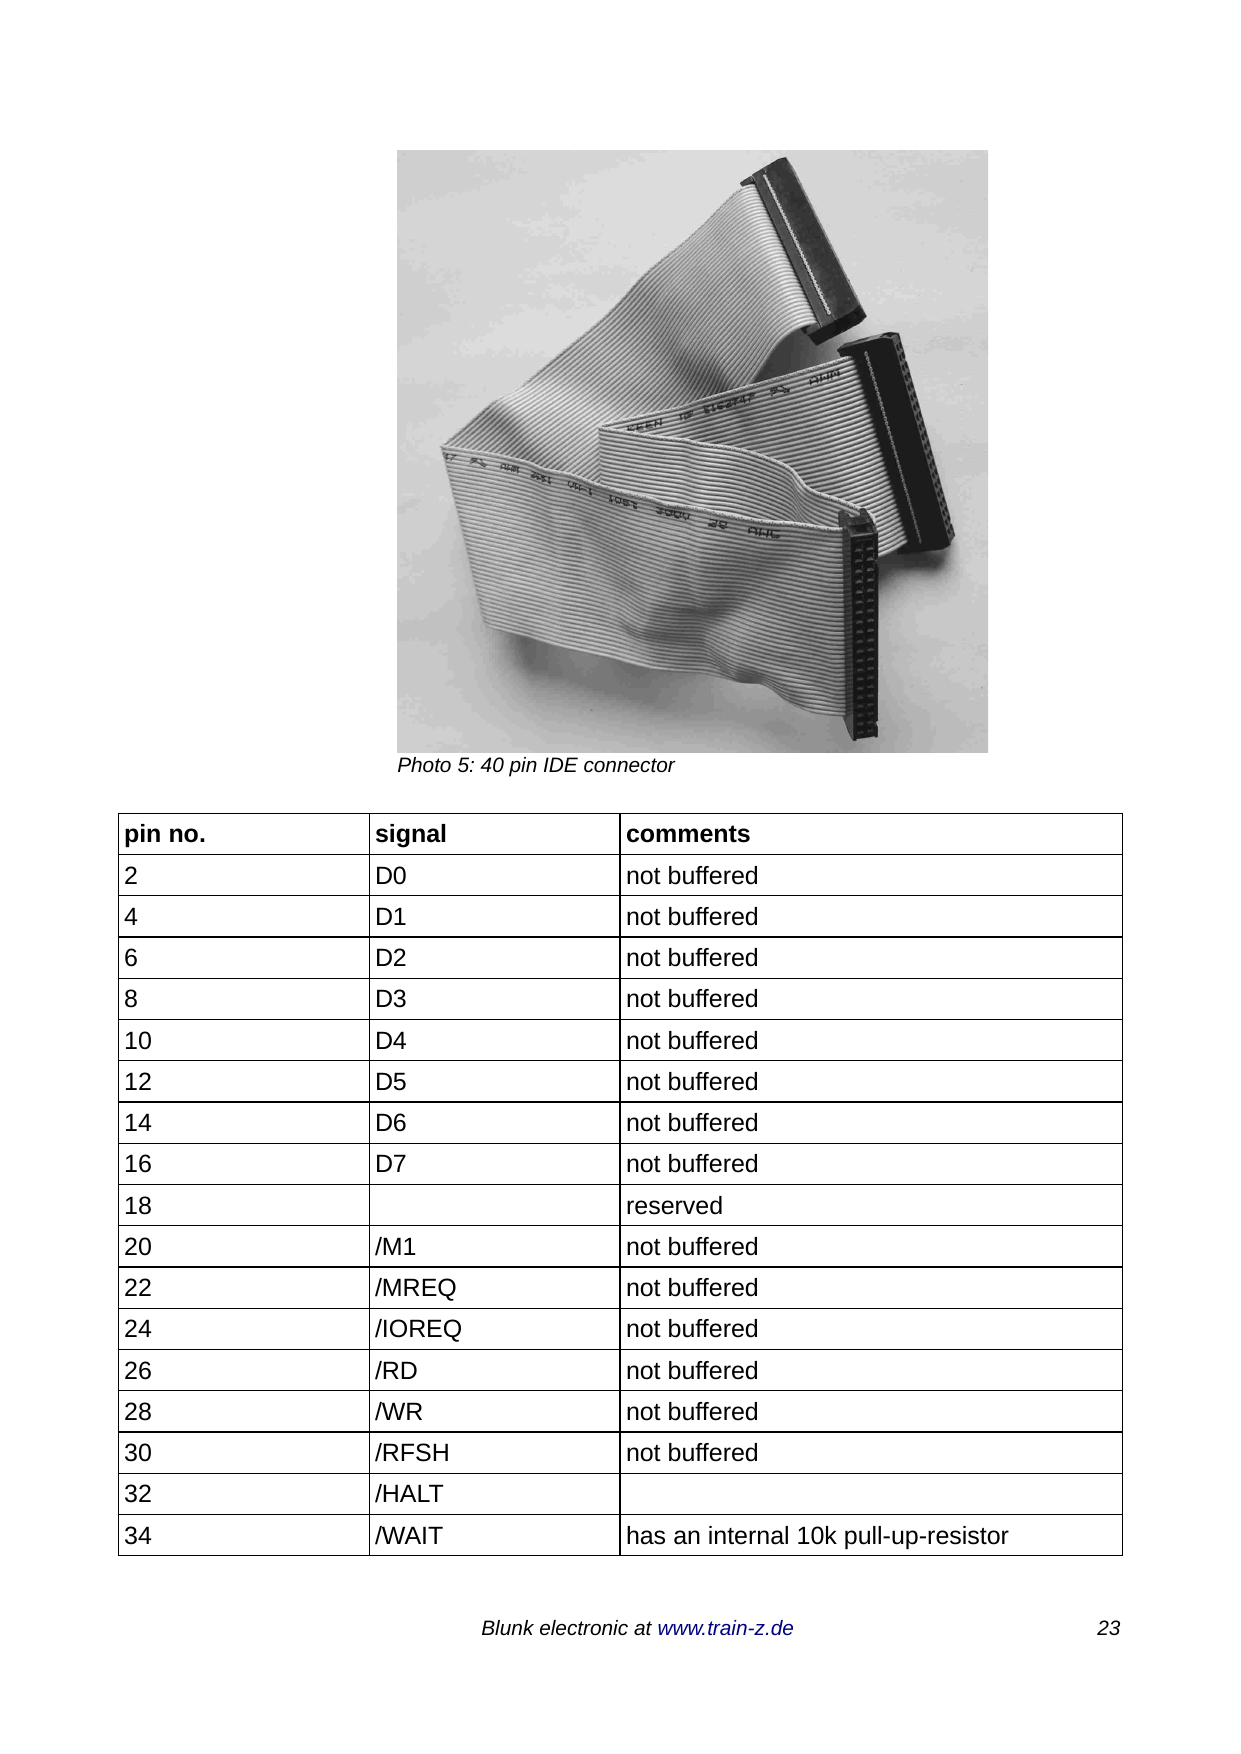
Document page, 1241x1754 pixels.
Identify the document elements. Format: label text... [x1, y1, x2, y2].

table_cell not buffered [621, 1350, 1122, 1390]
table_cell 22 [119, 1268, 369, 1308]
table_cell 12 [119, 1061, 369, 1101]
table_cell 14 [119, 1103, 369, 1143]
table_header comments [621, 814, 1122, 854]
table_header pin no. [119, 814, 369, 854]
table_cell /RD [370, 1350, 619, 1390]
table_cell 8 [119, 979, 369, 1019]
table_cell 2 [119, 855, 369, 895]
table_cell 34 [119, 1515, 369, 1555]
table_cell D4 [370, 1020, 619, 1060]
table_cell [621, 1474, 1122, 1514]
table_cell D5 [370, 1061, 619, 1101]
table_cell not buffered [621, 1144, 1122, 1184]
table_cell not buffered [621, 1061, 1122, 1101]
table_cell 20 [119, 1226, 369, 1266]
table_cell /IOREQ [370, 1309, 619, 1349]
table_cell 30 [119, 1433, 369, 1473]
table_cell D2 [370, 938, 619, 978]
table_cell reserved [621, 1185, 1122, 1225]
table_cell not buffered [621, 1020, 1122, 1060]
table_cell 32 [119, 1474, 369, 1514]
table_cell not buffered [621, 855, 1122, 895]
table_cell /WAIT [370, 1515, 619, 1555]
table_cell D6 [370, 1103, 619, 1143]
table_cell has an internal 10k pull-up-resistor [621, 1515, 1122, 1555]
table_cell 18 [119, 1185, 369, 1225]
table_header signal [370, 814, 619, 854]
table_cell /RFSH [370, 1433, 619, 1473]
table_cell 26 [119, 1350, 369, 1390]
table_cell 16 [119, 1144, 369, 1184]
table_cell not buffered [621, 1268, 1122, 1308]
table_cell not buffered [621, 1309, 1122, 1349]
table_cell D7 [370, 1144, 619, 1184]
table_cell 6 [119, 938, 369, 978]
table_cell not buffered [621, 1103, 1122, 1143]
table_cell /HALT [370, 1474, 619, 1514]
table_cell [370, 1185, 619, 1225]
table_cell 4 [119, 896, 369, 936]
table_cell D1 [370, 896, 619, 936]
table_cell 28 [119, 1391, 369, 1431]
picture [397, 150, 989, 753]
table_cell /M1 [370, 1226, 619, 1266]
table_cell not buffered [621, 938, 1122, 978]
table_cell not buffered [621, 896, 1122, 936]
table_cell not buffered [621, 979, 1122, 1019]
table_cell /MREQ [370, 1268, 619, 1308]
table_cell not buffered [621, 1226, 1122, 1266]
table_cell D3 [370, 979, 619, 1019]
table_cell not buffered [621, 1433, 1122, 1473]
table_cell D0 [370, 855, 619, 895]
text Photo 5: 40 pin IDE connector [397, 753, 988, 777]
table_cell not buffered [621, 1391, 1122, 1431]
table_cell 10 [119, 1020, 369, 1060]
table_cell 24 [119, 1309, 369, 1349]
table_cell /WR [370, 1391, 619, 1431]
